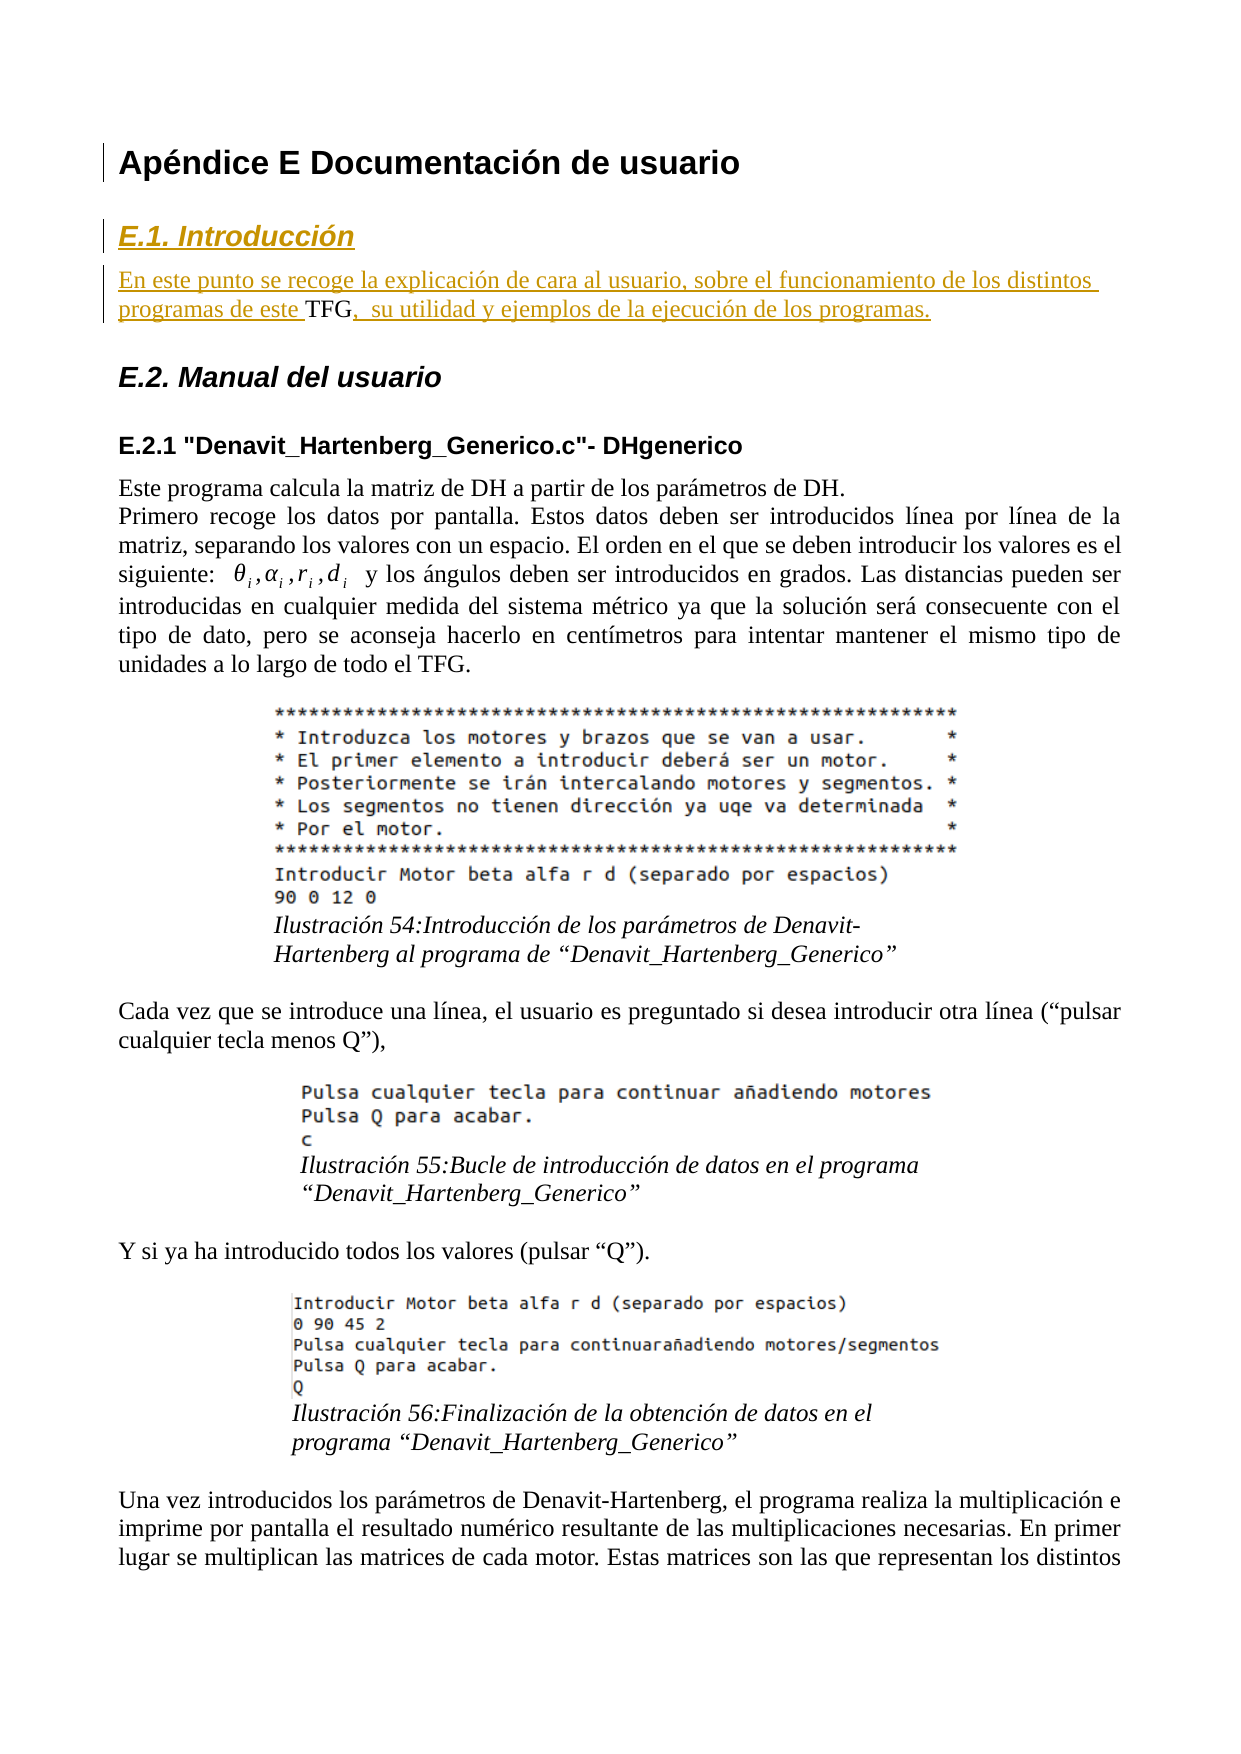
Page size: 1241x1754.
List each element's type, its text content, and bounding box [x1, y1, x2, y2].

text Y si ya ha introducido todos los valores (pulsar “Q”). [118, 1236, 1122, 1265]
text Este programa calcula la matriz de DH a partir de los parámetros de DH. [118, 473, 1122, 501]
text Ilustración 56:Finalización de la obtención de datos en el programa “Denavit_Hartenberg_Generico” [292, 1399, 948, 1456]
text Primero recoge los datos por pantalla. Estos datos deben ser introducidos línea por línea de la matriz, separando los valores con un espacio. El orden en el que se deben introducir los valores es el siguiente:y los ángulos deben ser introducidos en grados. Las distancias pueden ser introducidas en cualquier medida del sistema métrico ya que la solución será consecuente con el tipo de dato, pero se aconseja hacerlo en centímetros para intentar mantener el mismo tipo de unidades a lo largo de todo el TFG. [118, 501, 1122, 678]
subtitle E.2. Manual del usuario [118, 360, 1122, 394]
subtitle Apéndice E Documentación de usuario [118, 143, 1122, 182]
text Ilustración 55:Bucle de introducción de datos en el programa “Denavit_Hartenberg_Generico” [300, 1150, 940, 1207]
text Cada vez que se introduce una línea, el usuario es preguntado si desea introducir otra línea (“pulsar cualquier tecla menos Q”), [118, 996, 1122, 1054]
text Ilustración 54:Introducción de los parámetros de Denavit-Hartenberg al programa de “Denavit_Hartenberg_Generico” [274, 910, 967, 967]
text En este punto se recoge la explicación de cara al usuario, sobre el funcionamiento de los distintos programas de este TFG, su utilidad y ejemplos de la ejecución de los programas. [118, 265, 1122, 323]
subtitle E.1. Introducción [118, 219, 1122, 253]
subtitle E.2.1 "Denavit_Hartenberg_Generico.c"- DHgenerico [118, 431, 1122, 460]
text Una vez introducidos los parámetros de Denavit-Hartenberg, el programa realiza la multiplicación e imprime por pantalla el resultado numérico resultante de las multiplicaciones necesarias. En primer lugar se multiplican las matrices de cada motor. Estas matrices son las que representan los distintos [118, 1485, 1122, 1571]
